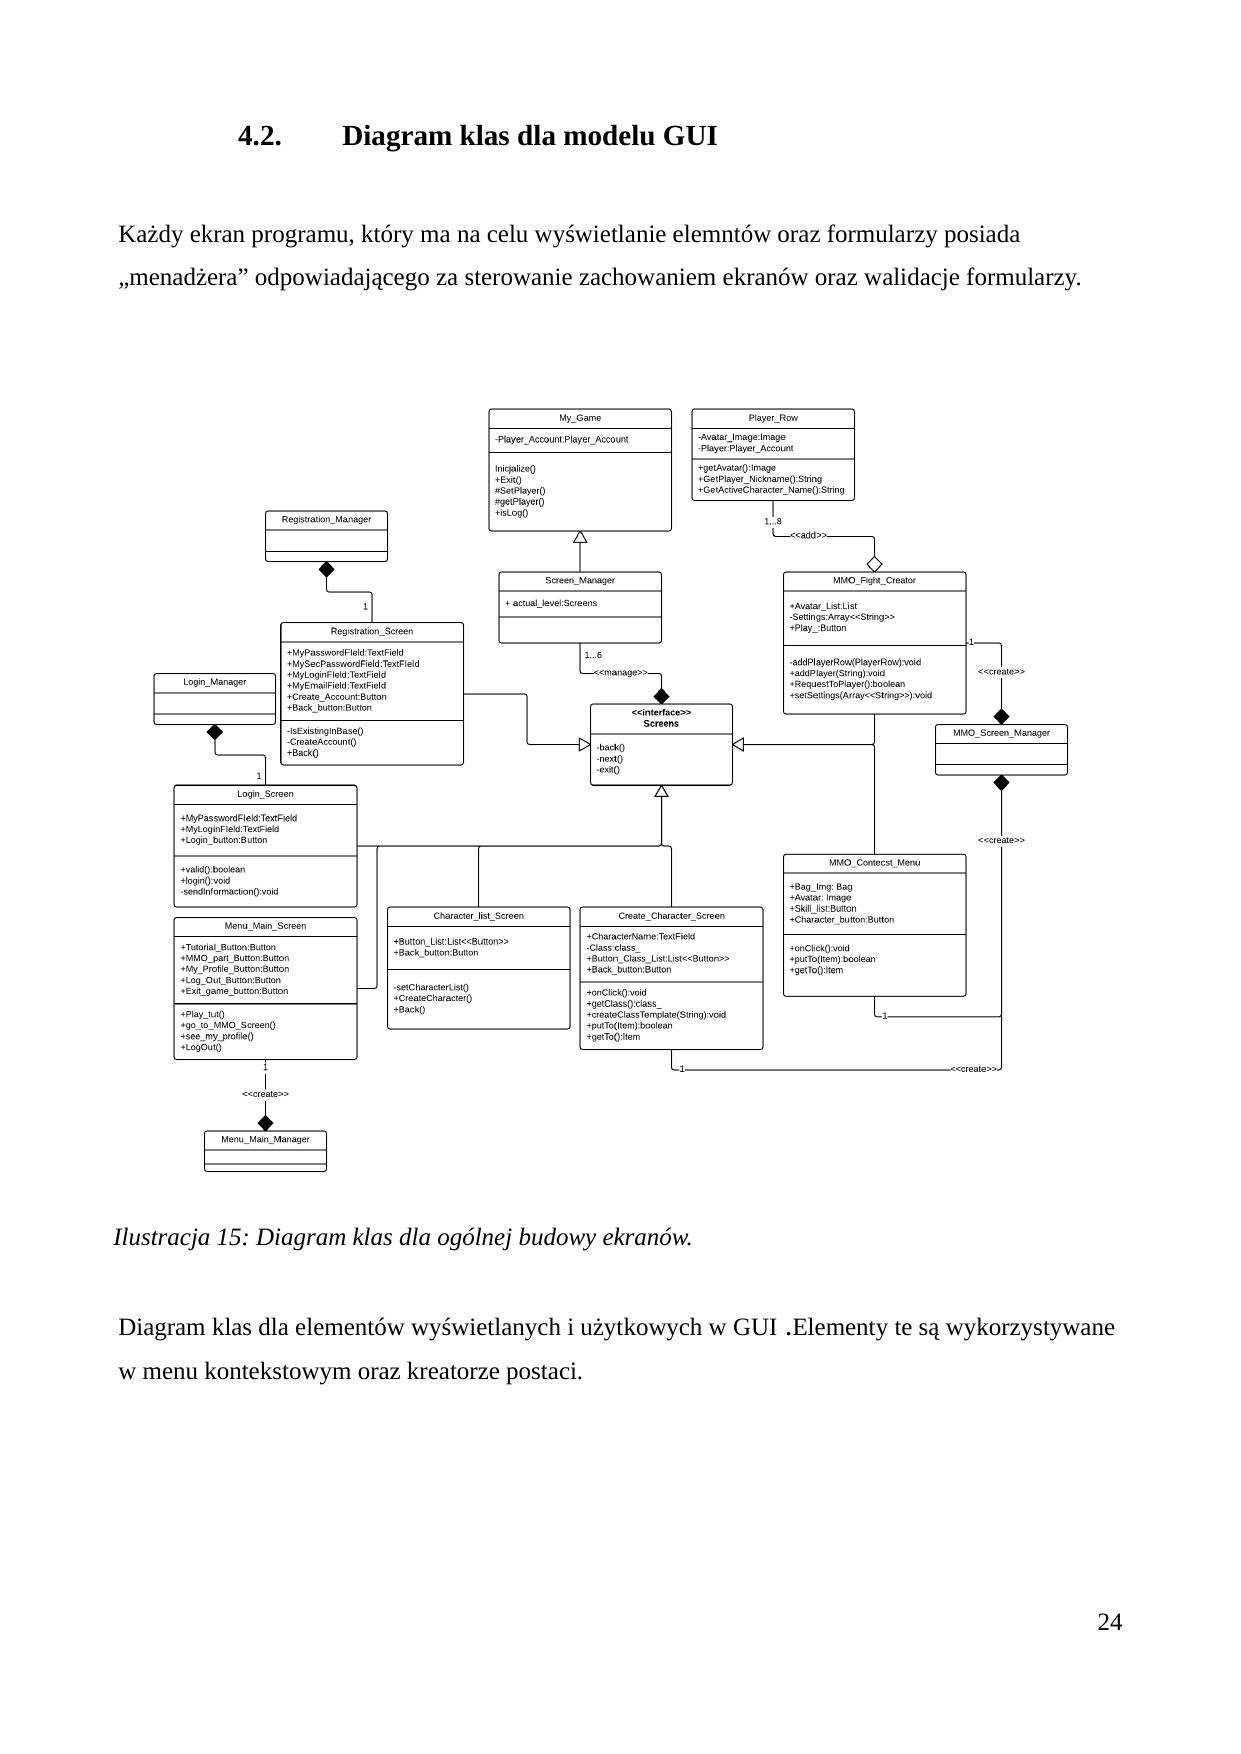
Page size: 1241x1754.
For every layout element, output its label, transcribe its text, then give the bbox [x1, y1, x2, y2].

text Ilustracja 15: Diagram klas dla ogólnej budowy ekranów. [113, 1222, 1117, 1250]
list Diagram klas dla modelu GUI [231, 118, 1122, 152]
picture [113, 348, 1117, 1222]
text Każdy ekran programu, który ma na celu wyświetlanie elemntów oraz formularzy posiada „menadżera” odpowiadającego za sterowanie zachowaniem ekranów oraz walidacje formularzy. [118, 219, 1122, 291]
text Diagram klas dla elementów wyświetlanych i użytkowych w GUI .Elementy te są wykorzystywane w menu kontekstowym oraz kreatorze postaci. [118, 1308, 1122, 1384]
